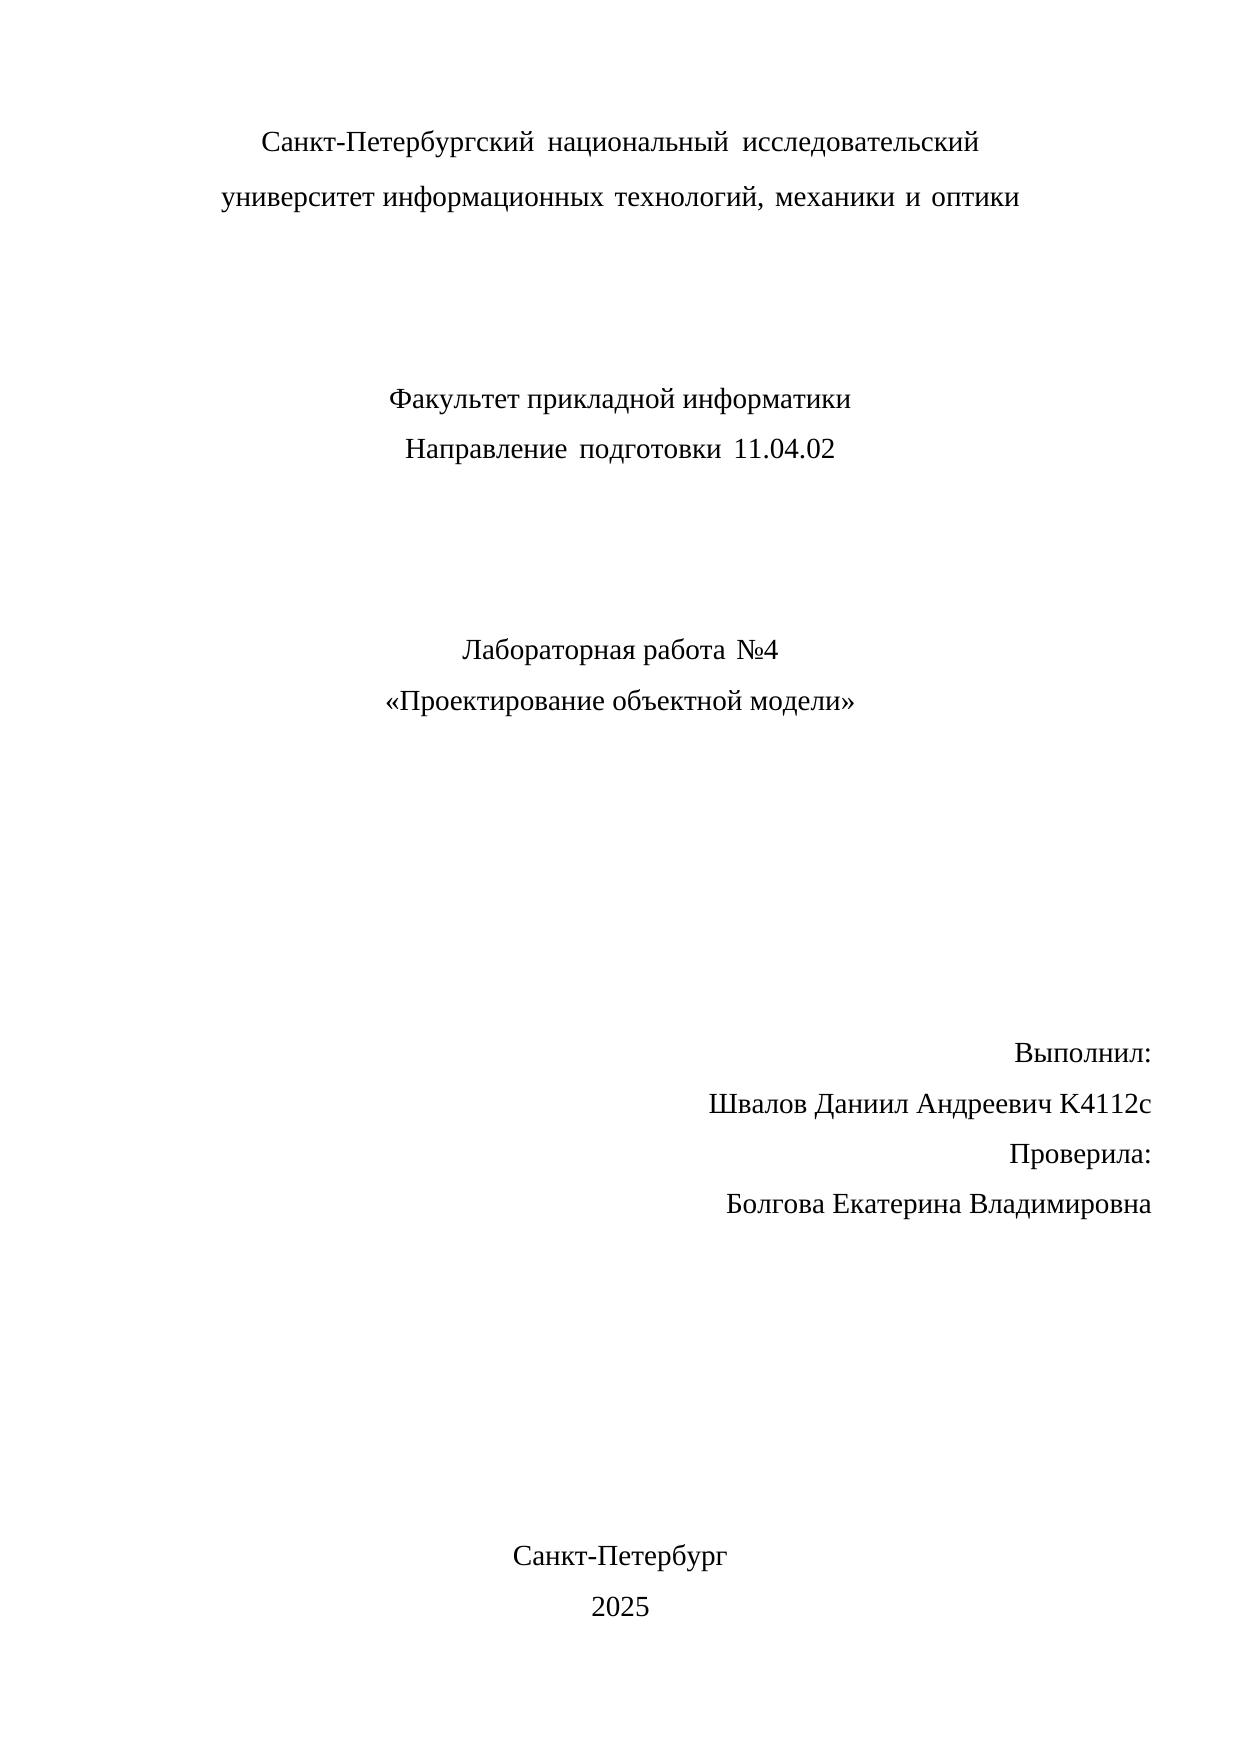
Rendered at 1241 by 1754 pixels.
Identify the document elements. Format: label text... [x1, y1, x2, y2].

text Санкт-Петербург [0, 1538, 1240, 1572]
text Выполнил: [177, 1035, 1152, 1069]
text Проверила: [177, 1136, 1152, 1169]
text Факультет прикладной информатики [0, 381, 1240, 414]
text Направление подготовки 11.04.02 [0, 431, 1240, 464]
text Санкт-Петербургский национальный исследовательский [0, 124, 1240, 157]
text 2025 [0, 1589, 1240, 1622]
text Швалов Даниил Андреевич K4112c [177, 1086, 1152, 1119]
text университет информационных технологий, механики и оптики [0, 179, 1240, 213]
text Болгова Екатерина Владимировна [177, 1186, 1152, 1220]
text «Проектирование объектной модели» [0, 683, 1240, 716]
text Лабораторная работа №4 [0, 632, 1240, 666]
